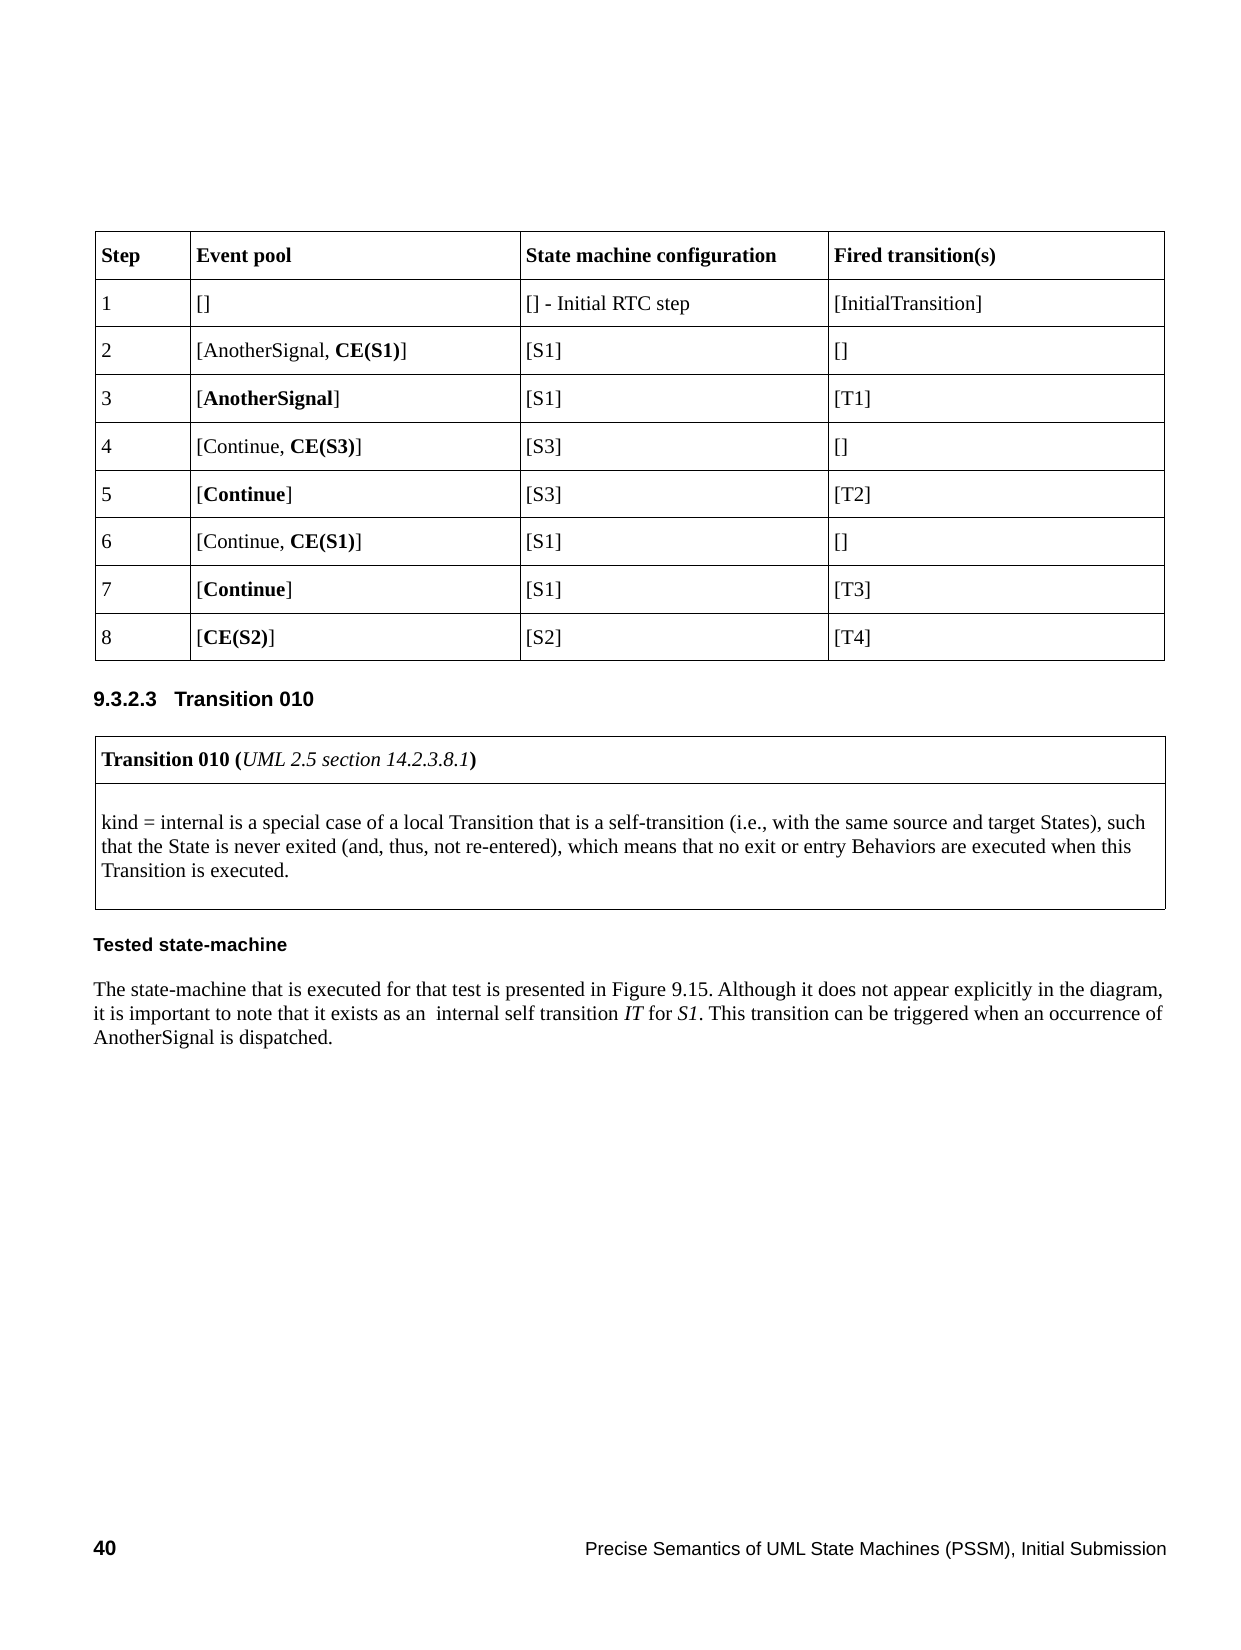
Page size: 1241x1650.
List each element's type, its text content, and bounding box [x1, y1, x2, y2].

table_cell [AnotherSignal] [191, 375, 520, 422]
table_cell [] - Initial RTC step [521, 280, 828, 326]
table_cell [] [829, 518, 1164, 565]
table_cell [Continue] [191, 566, 520, 613]
table_cell [T3] [829, 566, 1164, 613]
table_cell [T2] [829, 471, 1164, 517]
table_cell 4 [96, 423, 190, 469]
table_cell [Continue, CE(S1)] [191, 518, 520, 565]
table_cell [] [829, 327, 1164, 374]
table_cell [InitialTransition] [829, 280, 1164, 326]
table_cell [S1] [521, 566, 828, 613]
table_cell 1 [96, 280, 190, 326]
table_cell [CE(S2)] [191, 614, 520, 660]
table_cell [T1] [829, 375, 1164, 422]
table_cell [Continue] [191, 471, 520, 517]
table_cell [S1] [521, 518, 828, 565]
table_cell [] [191, 280, 520, 326]
table_cell [S1] [521, 327, 828, 374]
table_cell [S2] [521, 614, 828, 660]
table_header State machine configuration [521, 232, 828, 279]
table_cell 6 [96, 518, 190, 565]
table_cell [T4] [829, 614, 1164, 660]
table_cell 7 [96, 566, 190, 613]
table_cell [Continue, CE(S3)] [191, 423, 520, 469]
table_cell [S3] [521, 423, 828, 469]
table_header Fired transition(s) [829, 232, 1164, 279]
subtitle Tested state-machine [93, 934, 1164, 956]
table_cell 2 [96, 327, 190, 374]
table_cell [] [829, 423, 1164, 469]
table_cell [S3] [521, 471, 828, 517]
table_header Step [96, 232, 190, 279]
table_cell 3 [96, 375, 190, 422]
table_cell 5 [96, 471, 190, 517]
text The state-machine that is executed for that test is presented in Figure 9.15. Although it does not appear explicitly in the diagram, it is important to note that it exists as an internal self transition IT for S1. This transition can be triggered when an occurrence of AnotherSignal is dispatched. [93, 977, 1164, 1049]
table_cell 8 [96, 614, 190, 660]
table_cell [AnotherSignal, CE(S1)] [191, 327, 520, 374]
table_cell kind = internal is a special case of a local Transition that is a self-transition (i.e., with the same source and target States), such that the State is never exited (and, thus, not re-entered), which means that no exit or entry Behaviors are executed when this Transition is executed. [96, 784, 1165, 909]
table_cell [S1] [521, 375, 828, 422]
table_header Transition 010 (UML 2.5 section 14.2.3.8.1) [96, 737, 1165, 783]
table_header Event pool [191, 232, 520, 279]
subtitle Transition 010 [93, 686, 1164, 711]
